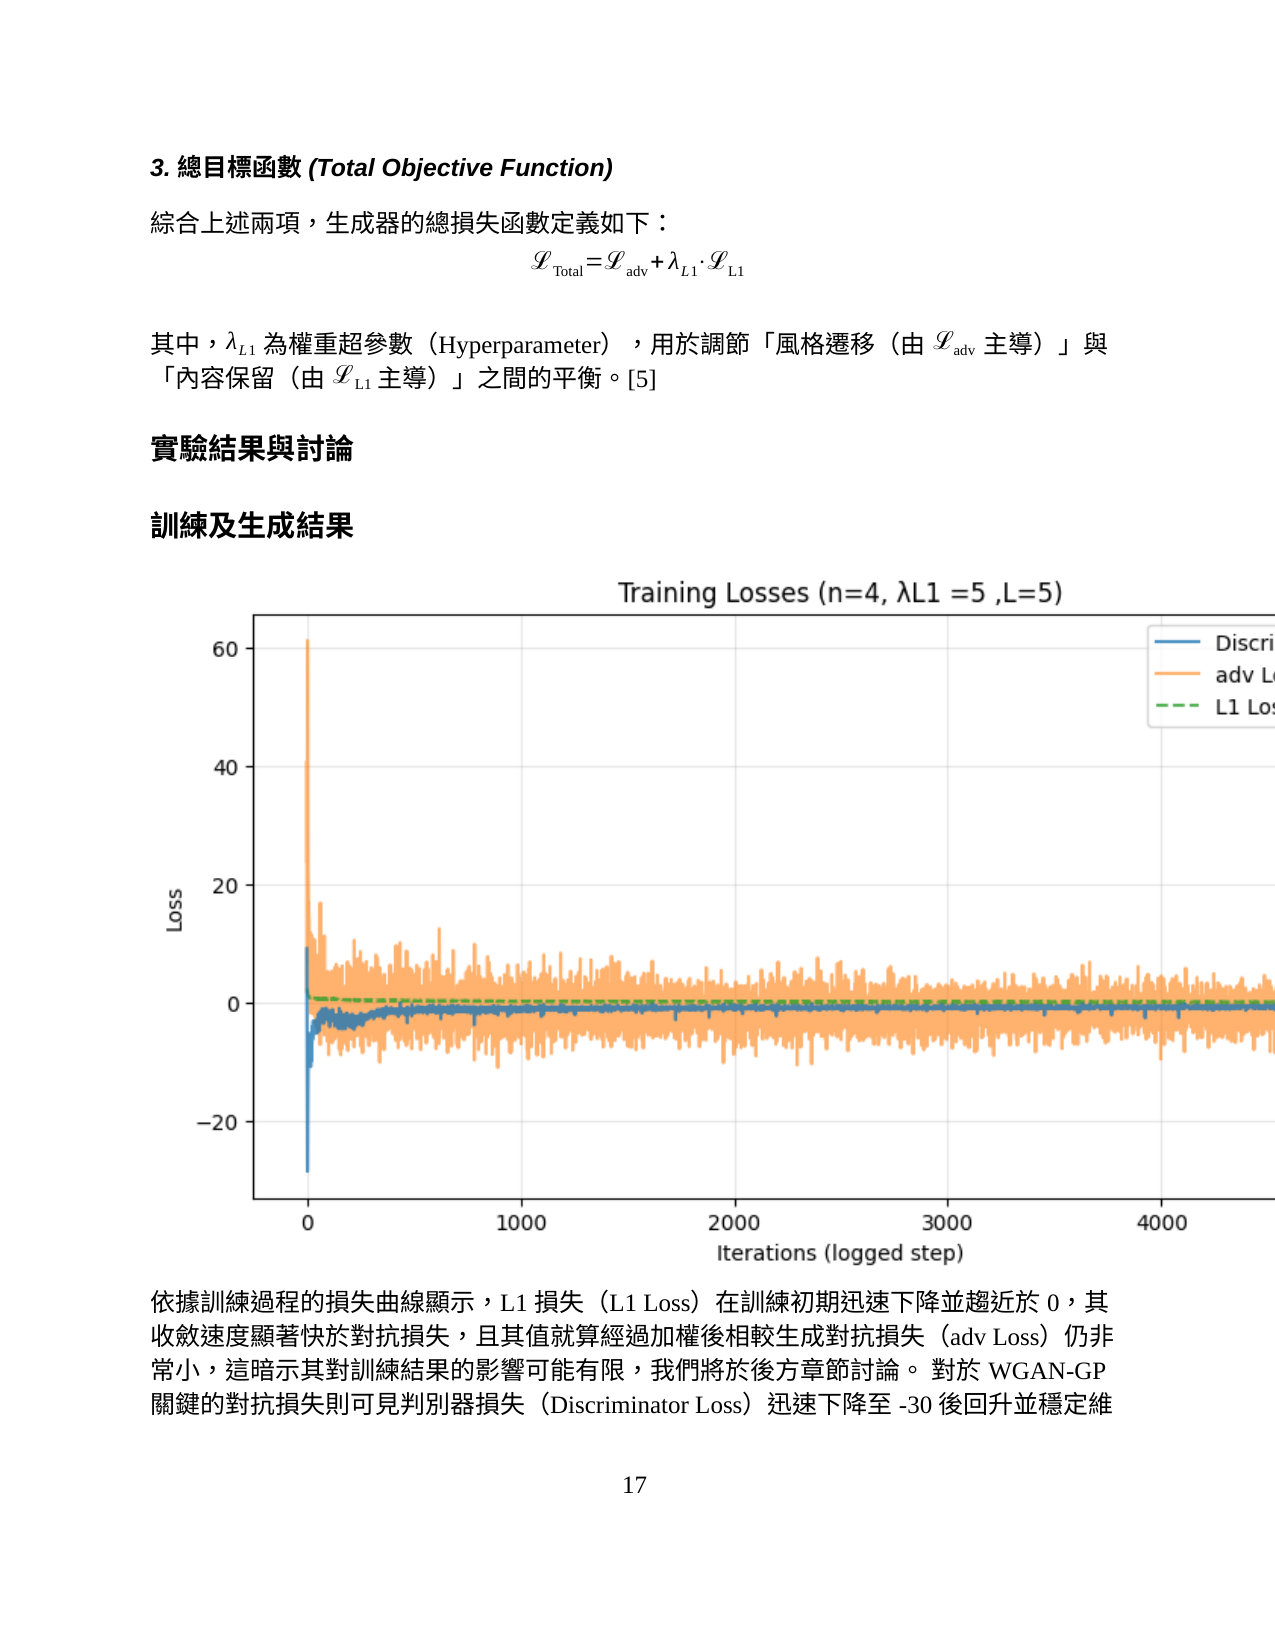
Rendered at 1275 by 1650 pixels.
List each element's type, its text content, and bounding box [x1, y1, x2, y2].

text 其中， 為權重超參數（Hyperparameter），用於調節「風格遷移（由 主導）」與「內容保留（由 主導）」之間的平衡。[5] [150, 326, 1125, 394]
subtitle 實驗結果與討論 [150, 428, 1125, 468]
text 綜合上述兩項，生成器的總損失函數定義如下： [150, 205, 1125, 239]
subtitle 訓練及生成結果 [150, 506, 1125, 545]
subtitle 3. 總目標函數 (Total Objective Function) [150, 150, 1125, 184]
picture [150, 566, 1275, 1279]
text 依據訓練過程的損失曲線顯示，L1 損失（L1 Loss）在訓練初期迅速下降並趨近於 0，其收斂速度顯著快於對抗損失，且其值就算經過加權後相較生成對抗損失（adv Loss）仍非常小，這暗示其對訓練結果的影響可能有限，我們將於後方章節討論。 對於 WGAN-GP 關鍵的對抗損失則可見判別器損失（Discriminator Loss）迅速下降至 -30 後回升並穩定維 [150, 1279, 1125, 1421]
